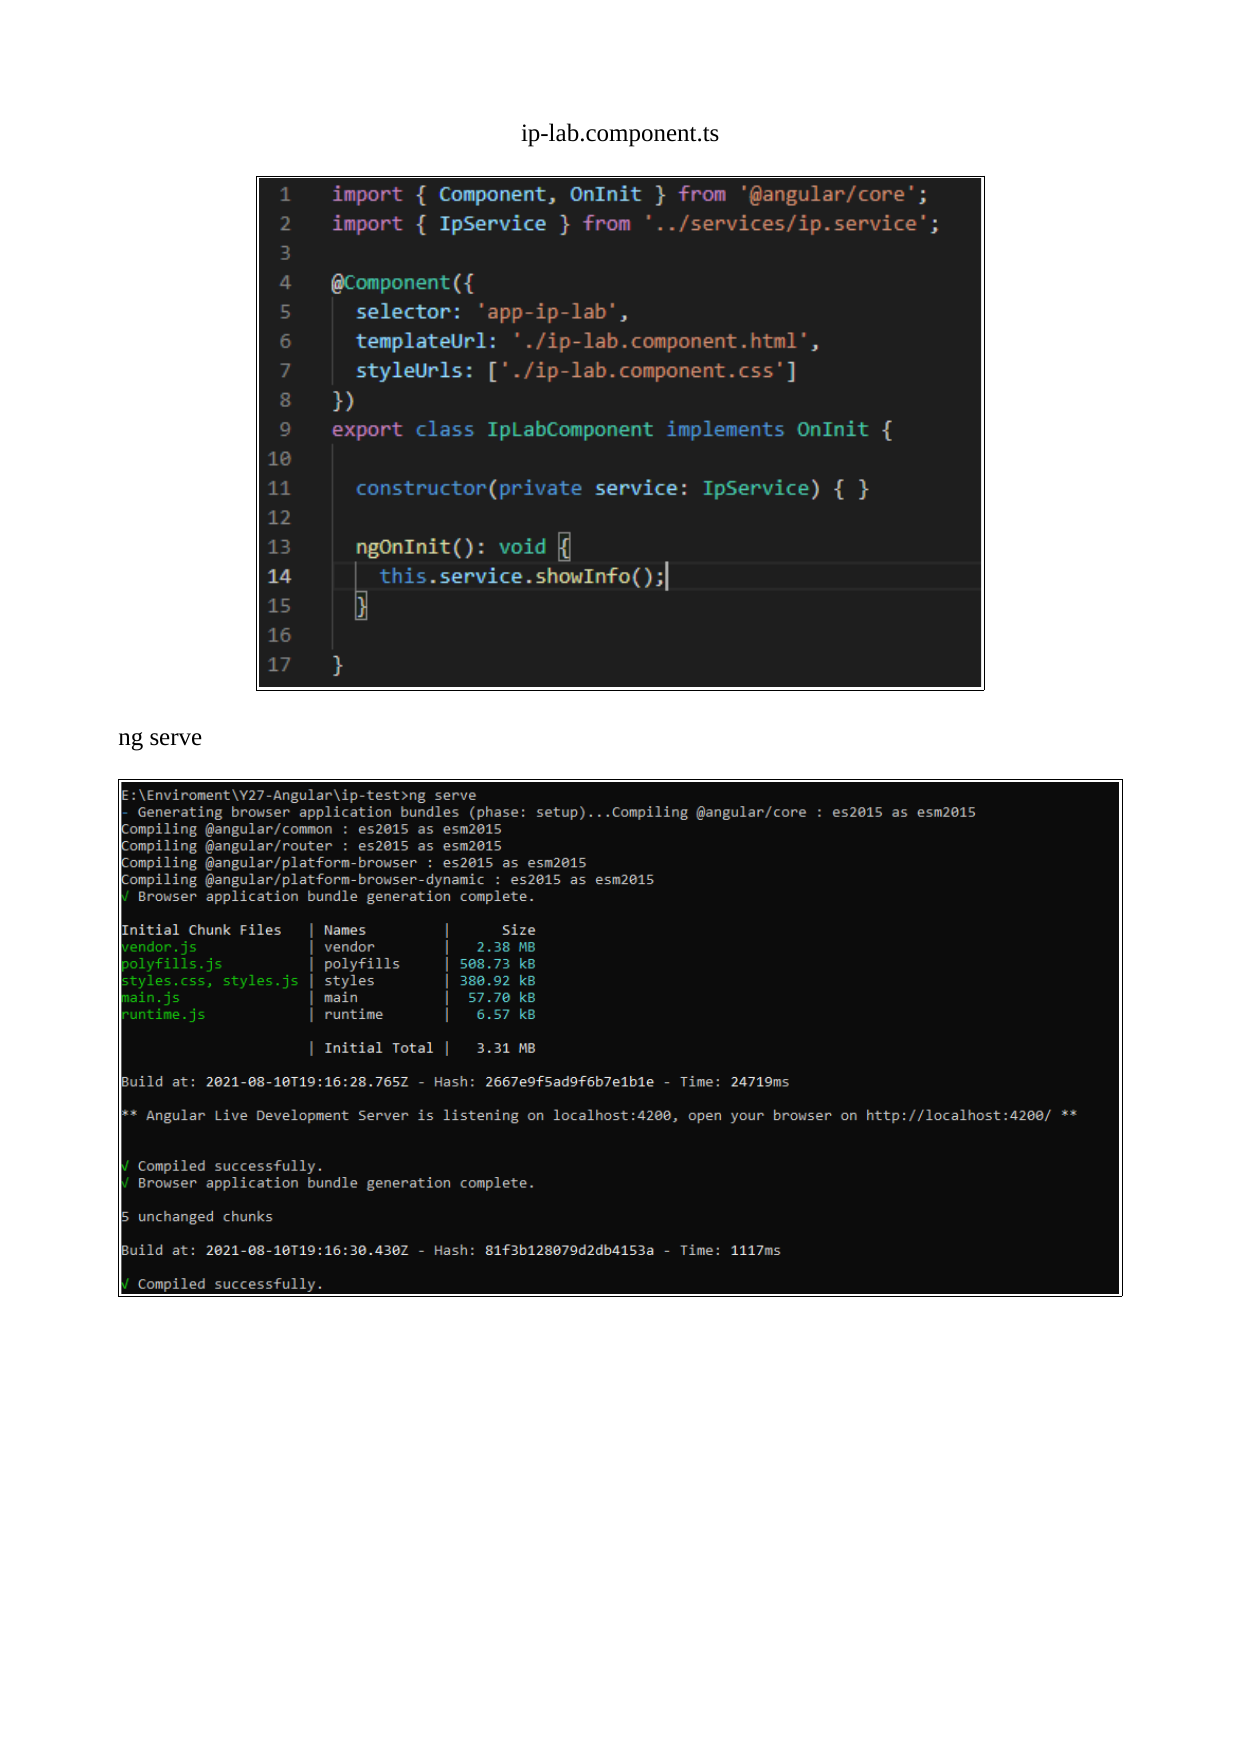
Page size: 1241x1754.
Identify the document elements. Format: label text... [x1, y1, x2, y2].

text ng serve [118, 722, 1122, 751]
text ip-lab.component.ts [118, 118, 1122, 147]
picture [121, 782, 1119, 1294]
picture [259, 178, 982, 687]
